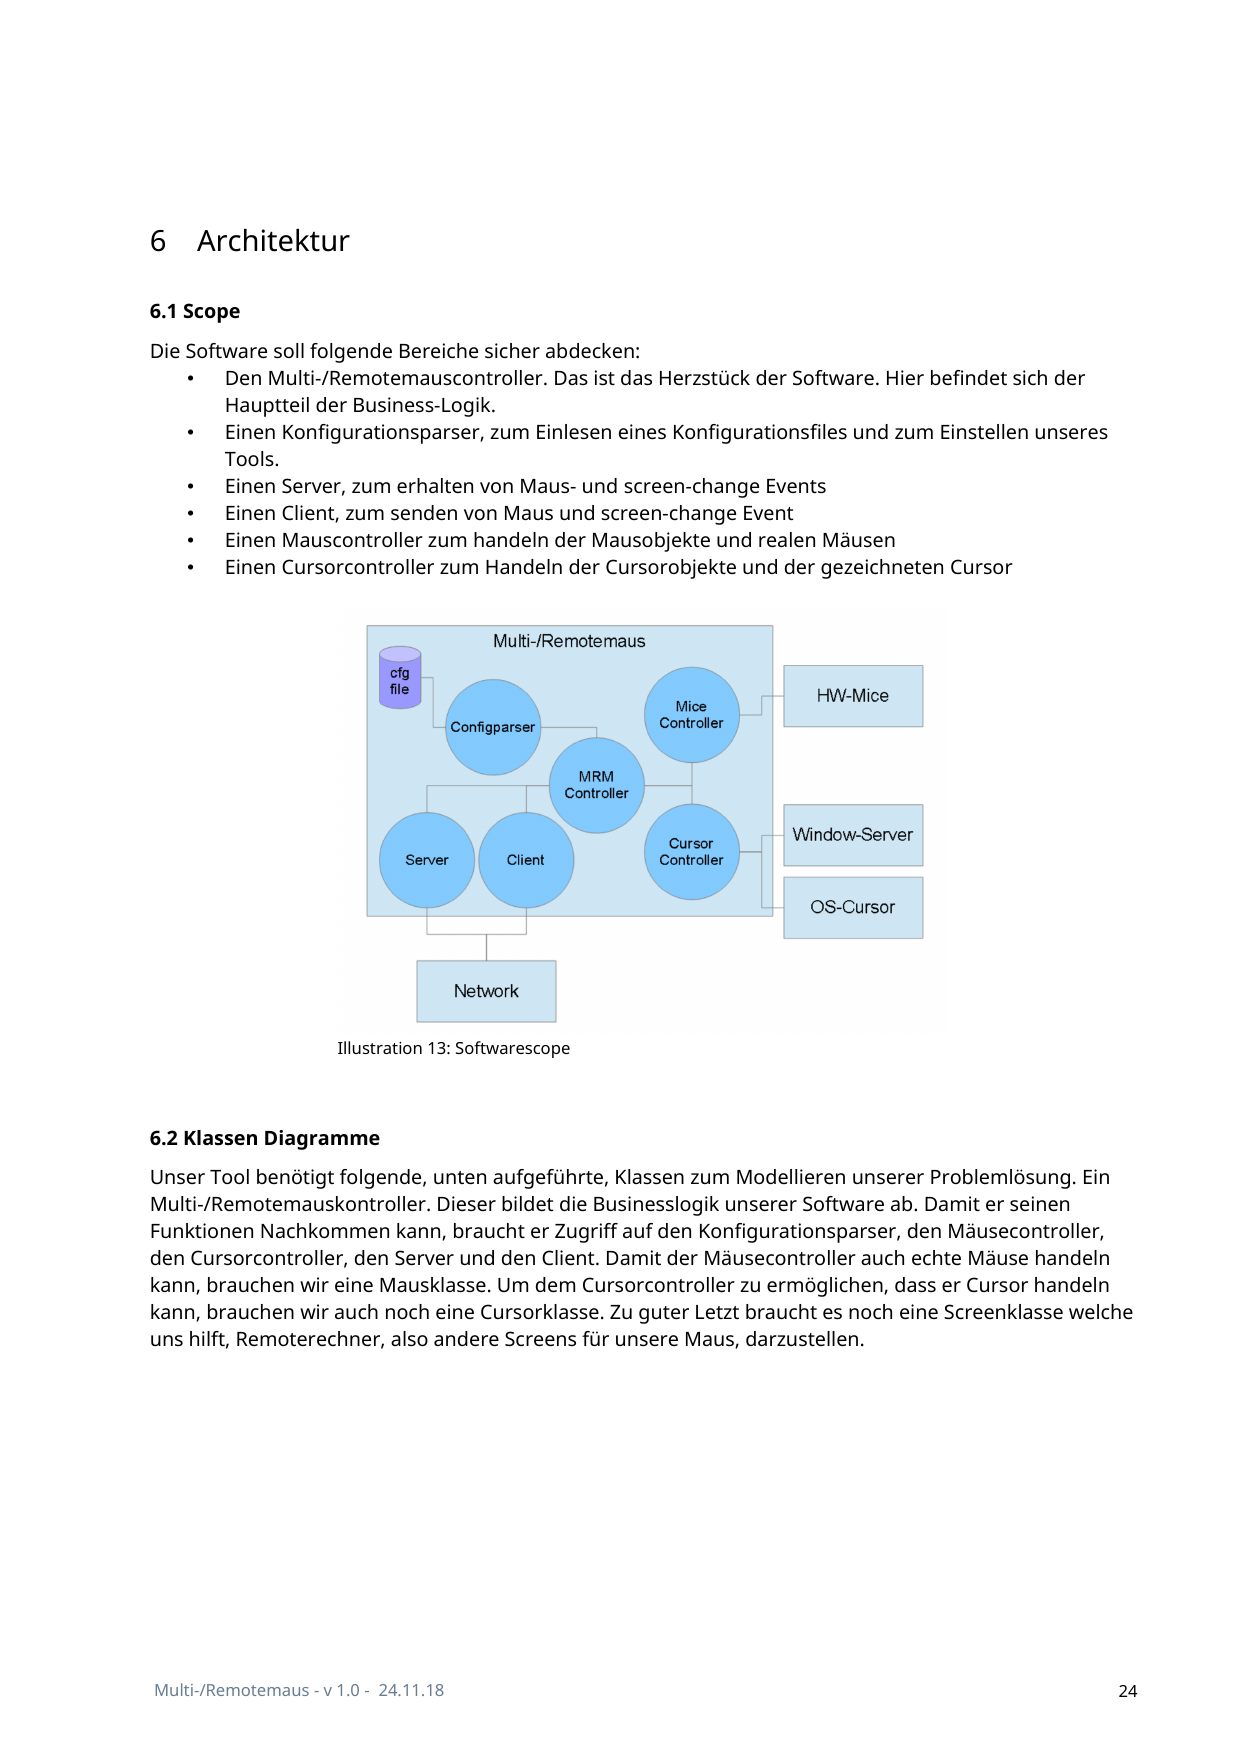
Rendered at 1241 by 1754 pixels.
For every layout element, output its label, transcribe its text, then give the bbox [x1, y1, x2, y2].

list Einen Konfigurationsparser, zum Einlesen eines Konfigurationsfiles und zum Einstellen unseres Tools. [187, 418, 1136, 472]
subtitle Klassen Diagramme [149, 1124, 1136, 1151]
text Die Software soll folgende Bereiche sicher abdecken: [149, 337, 1136, 364]
text Illustration 13: Softwarescope [337, 1037, 948, 1060]
subtitle Architektur [149, 221, 1136, 260]
list Einen Cursorcontroller zum Handeln der Cursorobjekte und der gezeichneten Cursor [187, 553, 1136, 580]
picture [337, 607, 948, 1037]
list Einen Client, zum senden von Maus und screen-change Event [187, 499, 1136, 526]
text Unser Tool benötigt folgende, unten aufgeführte, Klassen zum Modellieren unserer Problemlösung. Ein Multi-/Remotemauskontroller. Dieser bildet die Businesslogik unserer Software ab. Damit er seinen Funktionen Nachkommen kann, braucht er Zugriff auf den Konfigurationsparser, den Mäusecontroller, den Cursorcontroller, den Server und den Client. Damit der Mäusecontroller auch echte Mäuse handeln kann, brauchen wir eine Mausklasse. Um dem Cursorcontroller zu ermöglichen, dass er Cursor handeln kann, brauchen wir auch noch eine Cursorklasse. Zu guter Letzt braucht es noch eine Screenklasse welche uns hilft, Remoterechner, also andere Screens für unsere Maus, darzustellen. [149, 1164, 1136, 1352]
list Den Multi-/Remotemauscontroller. Das ist das Herzstück der Software. Hier befindet sich der Hauptteil der Business-Logik. [187, 364, 1136, 418]
list Einen Server, zum erhalten von Maus- und screen-change Events [187, 472, 1136, 499]
list Einen Mauscontroller zum handeln der Mausobjekte und realen Mäusen [187, 526, 1136, 553]
subtitle Scope [149, 298, 1136, 325]
